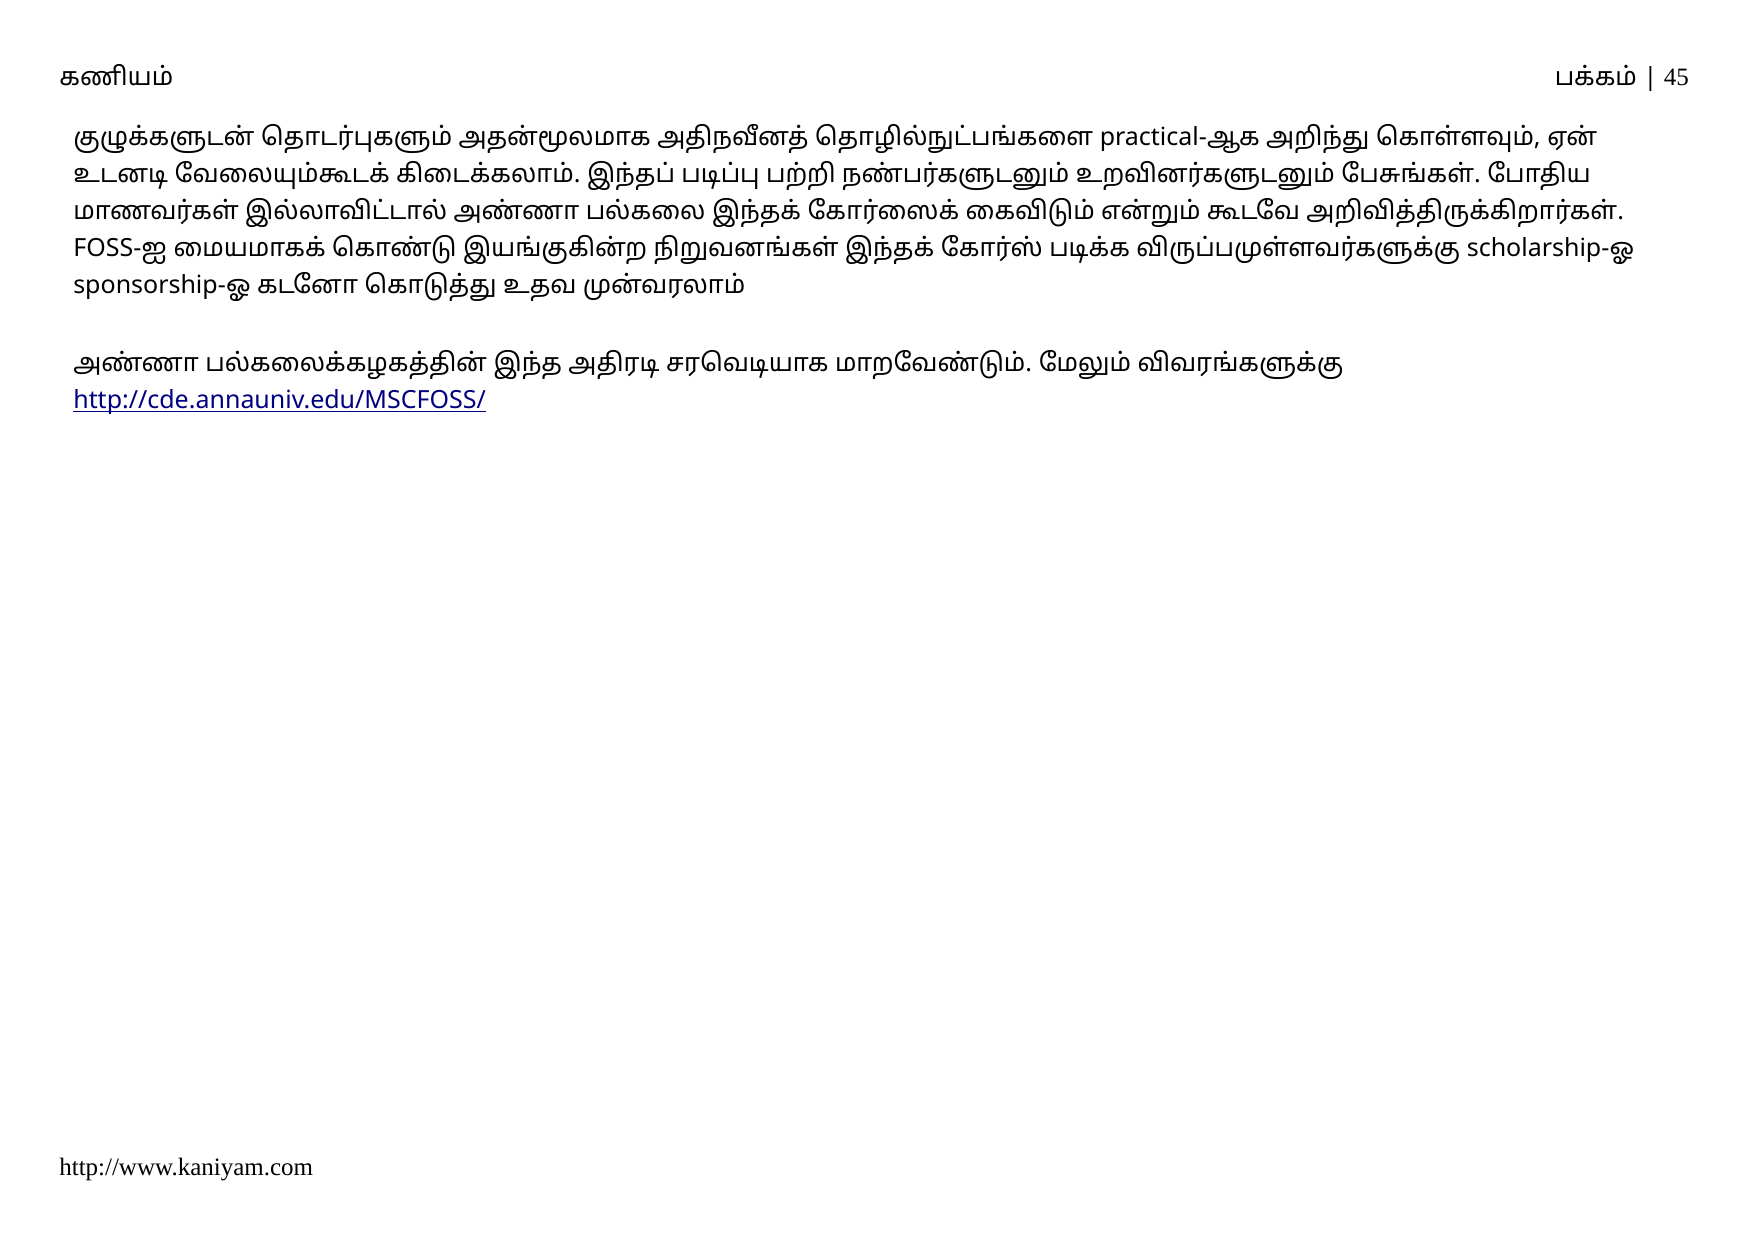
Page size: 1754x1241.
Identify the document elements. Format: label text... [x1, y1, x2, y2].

text குழுக்களுடன் தொடர்புகளும் அதன்மூலமாக அதிநவீனத் தொழில்நுட்பங்களை practical-ஆக அறிந்து கொள்ளவும், ஏன் உடனடி வேலையும்கூடக் கிடைக்கலாம். இந்தப் படிப்பு பற்றி நண்பர்களுடனும் உறவினர்களுடனும் பேசுங்கள். போதிய மாணவர்கள் இல்லாவிட்டால் அண்ணா பல்கலை இந்தக் கோர்ஸைக் கைவிடும் என்றும் கூடவே அறிவித்திருக்கிறார்கள். FOSS-ஐ மையமாகக் கொண்டு இயங்குகின்ற நிறுவனங்கள் இந்தக் கோர்ஸ் படிக்க விருப்பமுள்ளவர்களுக்கு scholarship-ஓ sponsorship-ஓ கடனோ கொடுத்து உதவ முன்வரலாம் [73, 118, 1695, 303]
text அண்ணா பல்கலைக்கழகத்தின் இந்த அதிரடி சரவெடியாக மாறவேண்டும். மேலும் விவரங்களுக்கு http://cde.annauniv.edu/MSCFOSS/ [73, 345, 1695, 416]
